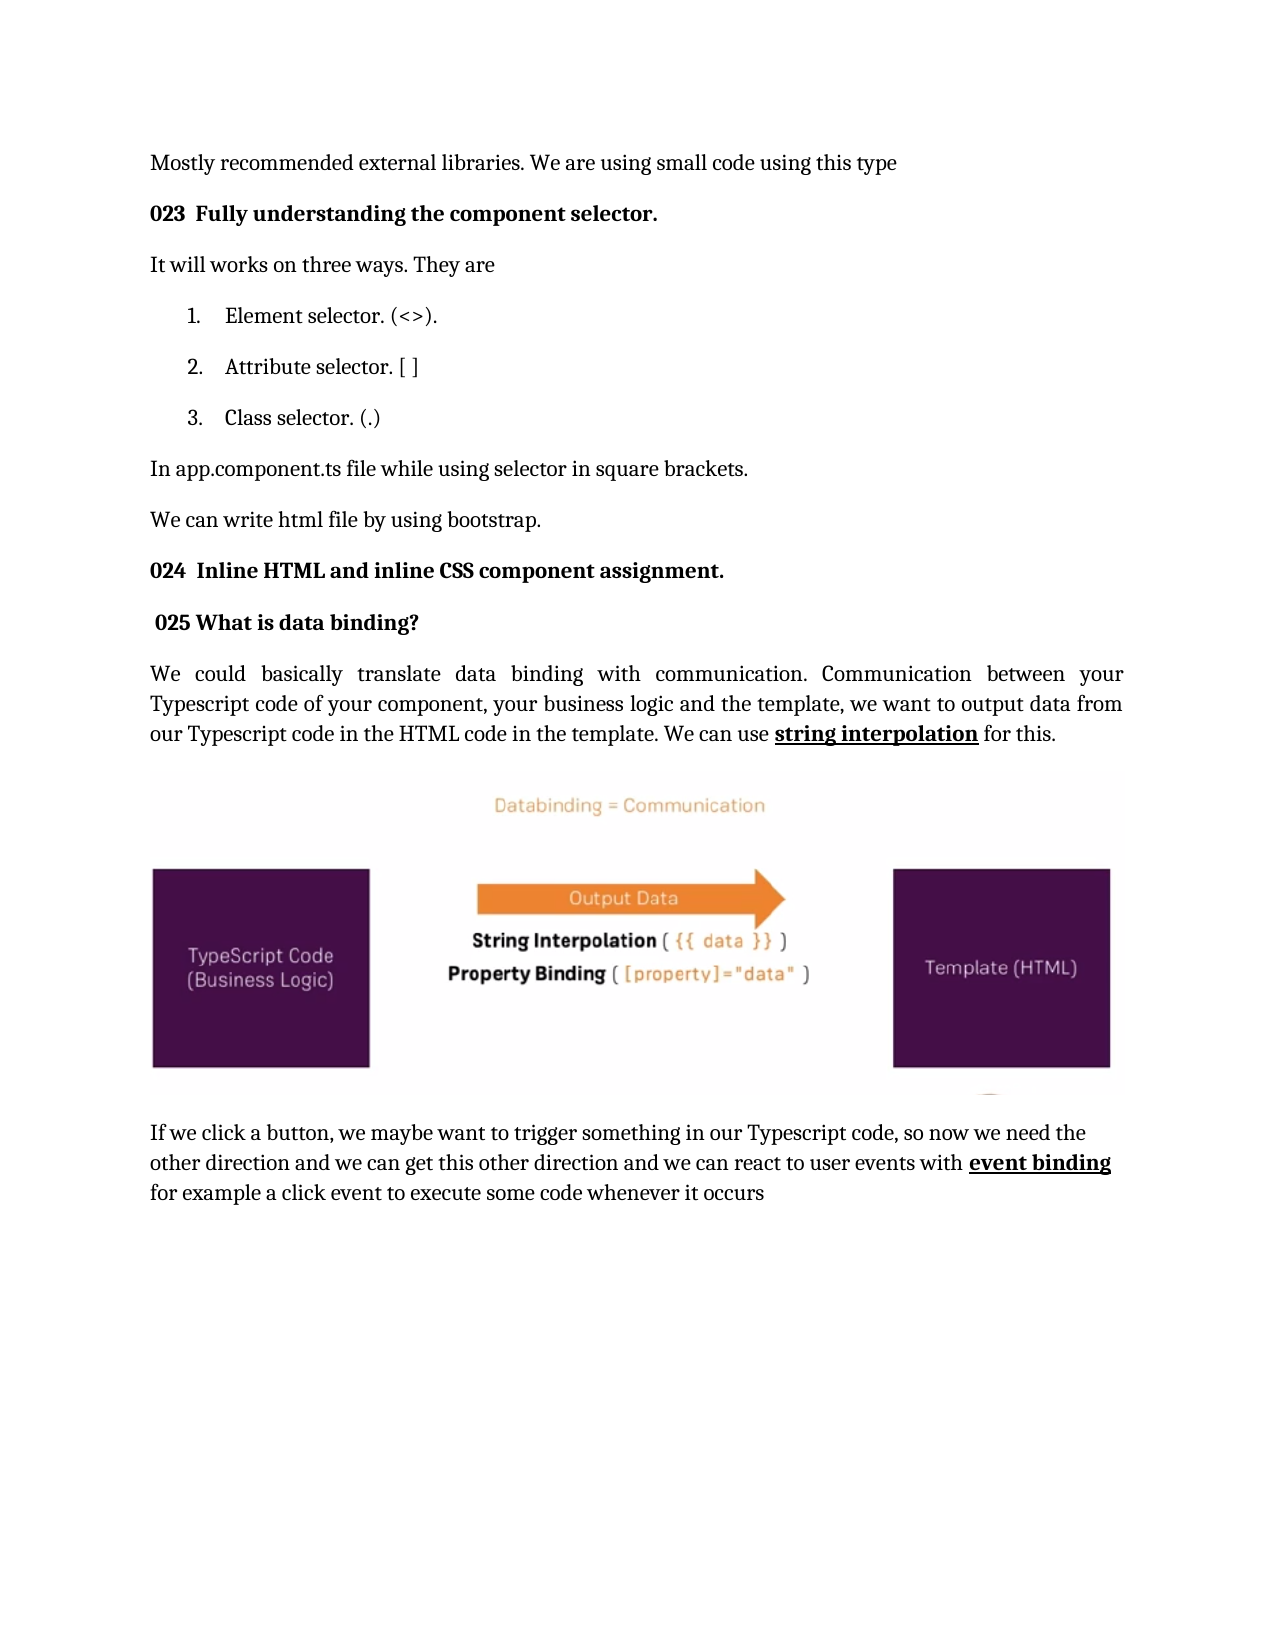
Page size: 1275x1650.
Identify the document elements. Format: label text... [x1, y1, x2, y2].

subtitle Mostly recommended external libraries. We are using small code using this type [150, 150, 1125, 176]
text We could basically translate data binding with communication. Communication between your Typescript code of your component, your business logic and the template, we want to output data from our Typescript code in the HTML code in the template. We can use string interpolation for this. [150, 660, 1125, 747]
subtitle 023 Fully understanding the component selector. [150, 201, 1125, 227]
subtitle Element selector. (<>). [187, 303, 1125, 329]
subtitle We can write html file by using bootstrap. [150, 507, 1125, 534]
picture [150, 771, 1125, 1095]
subtitle Attribute selector. [ ] [187, 354, 1125, 381]
subtitle In app.component.ts file while using selector in square brackets. [150, 456, 1125, 483]
subtitle It will works on three ways. They are [150, 252, 1125, 278]
text If we click a button, we maybe want to trigger something in our Typescript code, so now we need the other direction and we can get this other direction and we can react to user events with event binding for example a click event to execute some code whenever it occurs [150, 1119, 1125, 1206]
subtitle 024 Inline HTML and inline CSS component assignment. [150, 558, 1125, 585]
subtitle 025 What is data binding? [150, 609, 1125, 636]
subtitle Class selector. (.) [187, 405, 1125, 432]
